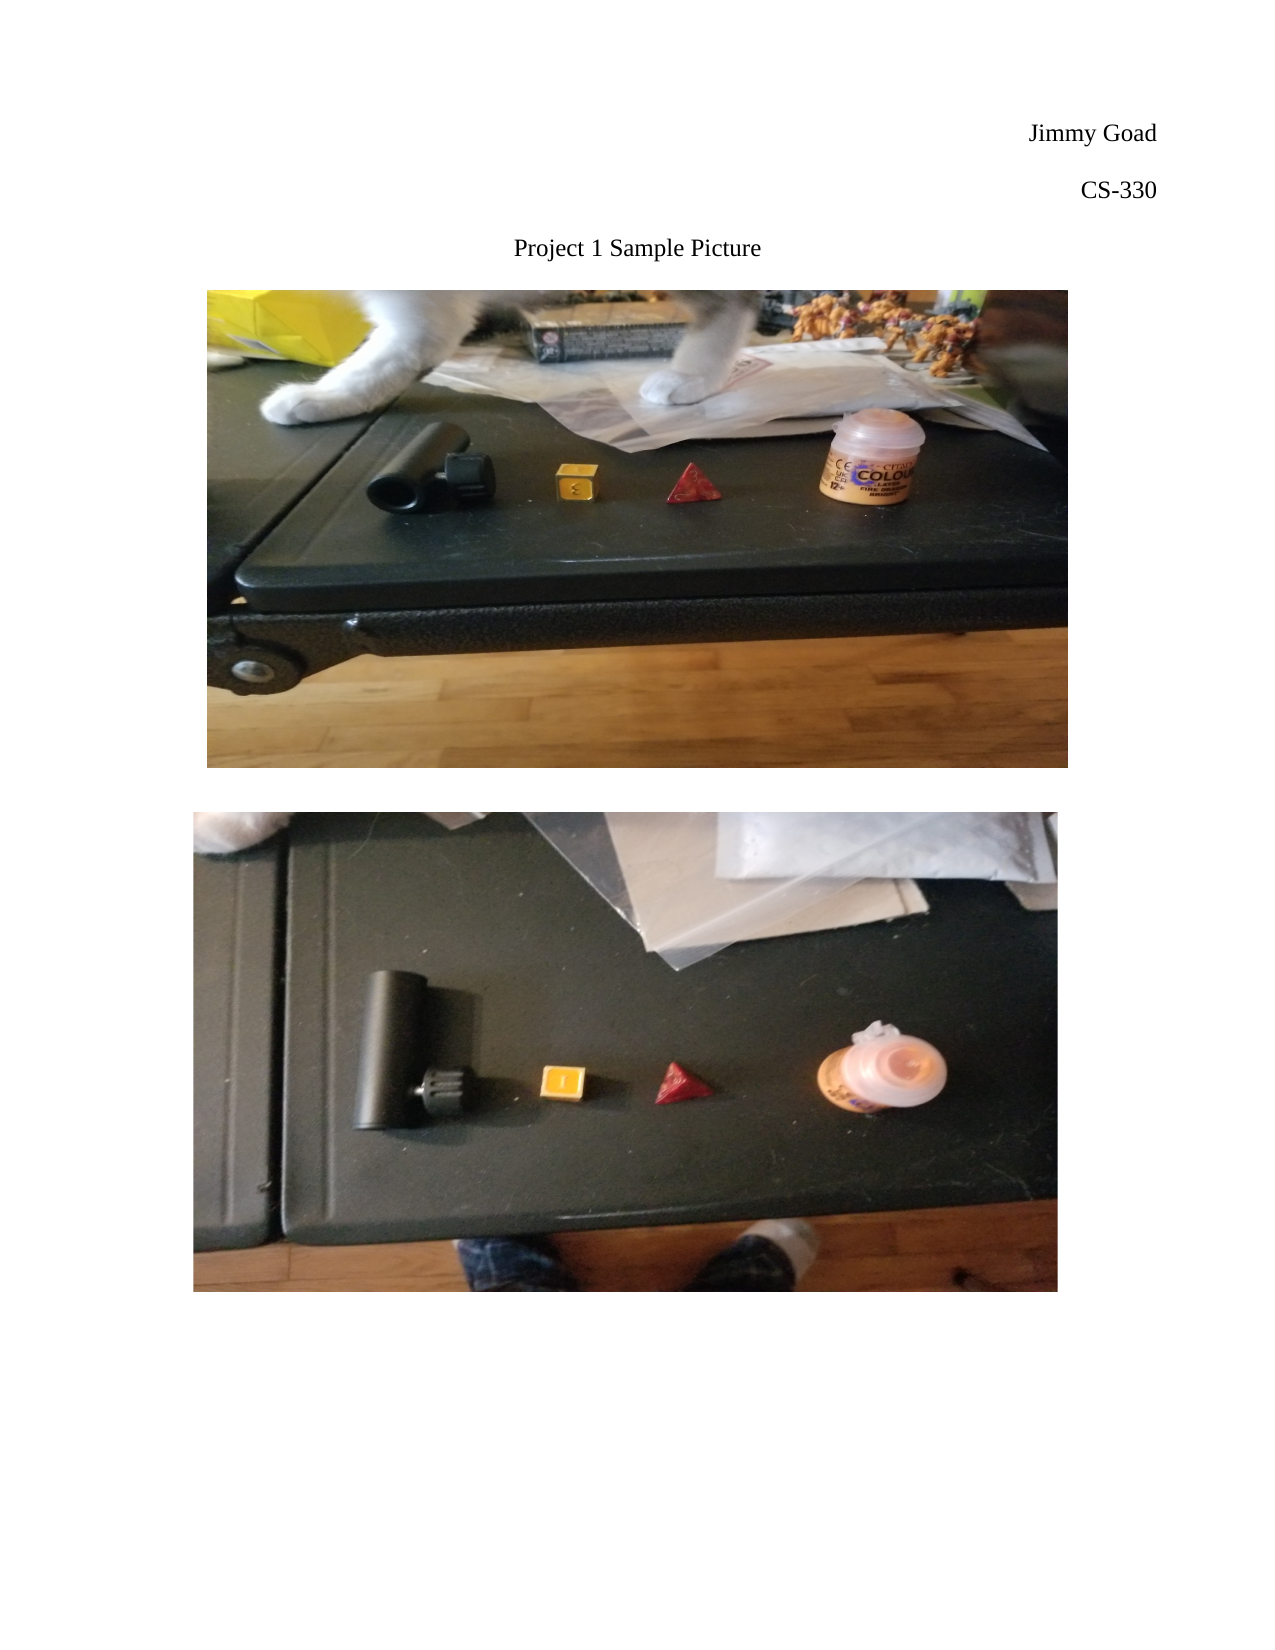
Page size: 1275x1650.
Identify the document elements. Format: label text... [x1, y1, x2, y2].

picture [207, 290, 1068, 768]
text Jimmy Goad [118, 118, 1157, 147]
text CS-330 [118, 176, 1157, 204]
picture [193, 812, 1058, 1292]
text Project 1 Sample Picture [118, 233, 1157, 262]
